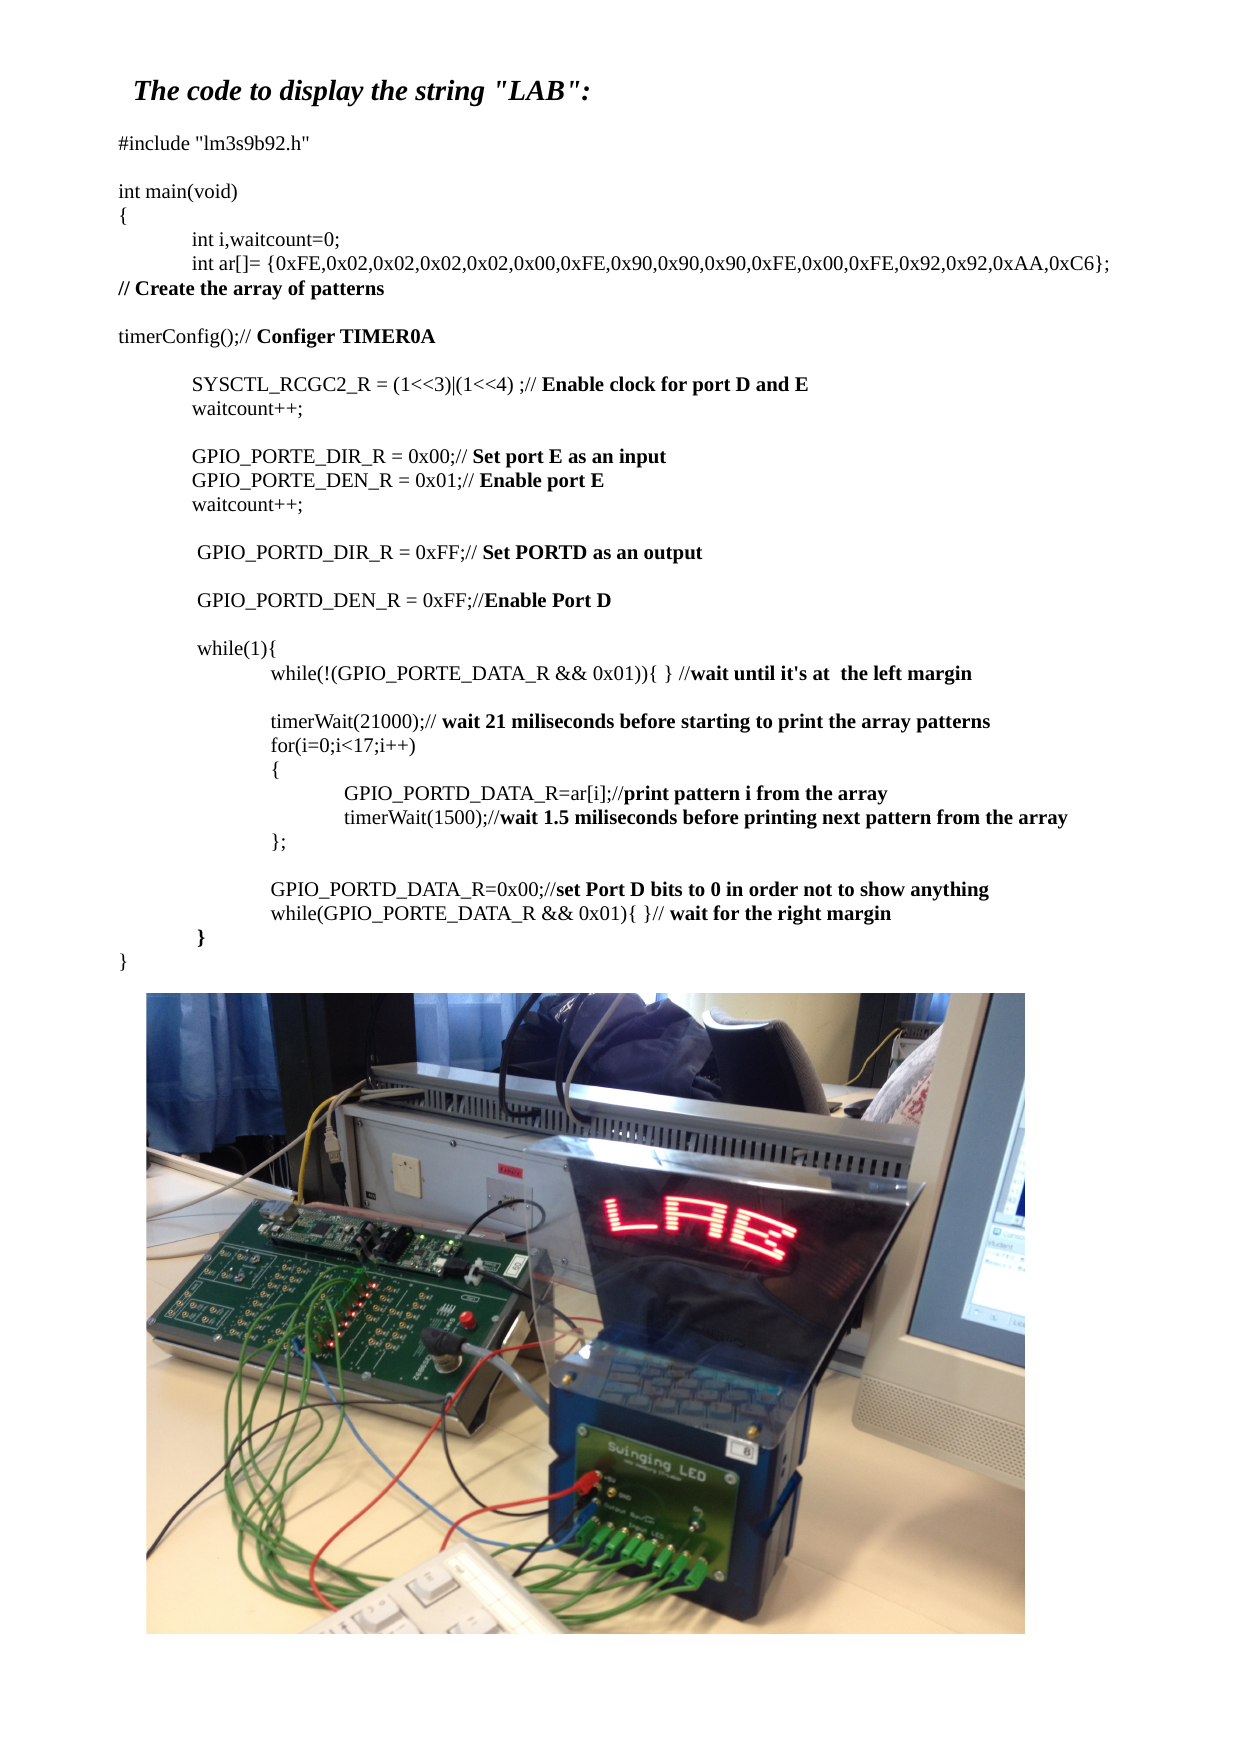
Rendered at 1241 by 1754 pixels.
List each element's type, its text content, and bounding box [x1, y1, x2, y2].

text waitcount++; [118, 396, 1122, 420]
text GPIO_PORTE_DIR_R = 0x00;// Set port E as an input [118, 444, 1122, 468]
text GPIO_PORTD_DEN_R = 0xFF;//Enable Port D [118, 588, 1122, 612]
text int ar[]= {0xFE,0x02,0x02,0x02,0x02,0x00,0xFE,0x90,0x90,0x90,0xFE,0x00,0xFE,0x92,0x92,0xAA,0xC6}; [118, 251, 1122, 275]
text for(i=0;i<17;i++) [118, 733, 1122, 757]
text SYSCTL_RCGC2_R = (1<<3)|(1<<4) ;// Enable clock for port D and E [118, 372, 1122, 396]
text GPIO_PORTD_DATA_R=ar[i];//print pattern i from the array [118, 781, 1122, 805]
picture [146, 993, 1025, 1634]
text timerWait(1500);//wait 1.5 miliseconds before printing next pattern from the array [118, 805, 1122, 829]
text while(GPIO_PORTE_DATA_R && 0x01){ }// wait for the right margin [118, 901, 1122, 925]
text }; [118, 829, 1122, 853]
text int i,waitcount=0; [118, 227, 1122, 251]
text GPIO_PORTD_DIR_R = 0xFF;// Set PORTD as an output [118, 540, 1122, 564]
text int main(void) [118, 179, 1122, 203]
text GPIO_PORTE_DEN_R = 0x01;// Enable port E [118, 468, 1122, 492]
text while(!(GPIO_PORTE_DATA_R && 0x01)){ } //wait until it's at the left margin [118, 660, 1122, 684]
text timerConfig();// Configer TIMER0A [118, 323, 1122, 348]
text #include "lm3s9b92.h" [118, 131, 1122, 155]
text { [118, 203, 1122, 227]
text waitcount++; [118, 492, 1122, 516]
text while(1){ [118, 636, 1122, 660]
text } [118, 925, 1122, 949]
text GPIO_PORTD_DATA_R=0x00;//set Port D bits to 0 in order not to show anything [118, 877, 1122, 901]
text { [118, 757, 1122, 781]
text } [118, 949, 1122, 973]
text // Create the array of patterns [118, 275, 1122, 299]
text The code to display the string "LAB": [118, 73, 1122, 107]
text timerWait(21000);// wait 21 miliseconds before starting to print the array patterns [118, 708, 1122, 733]
